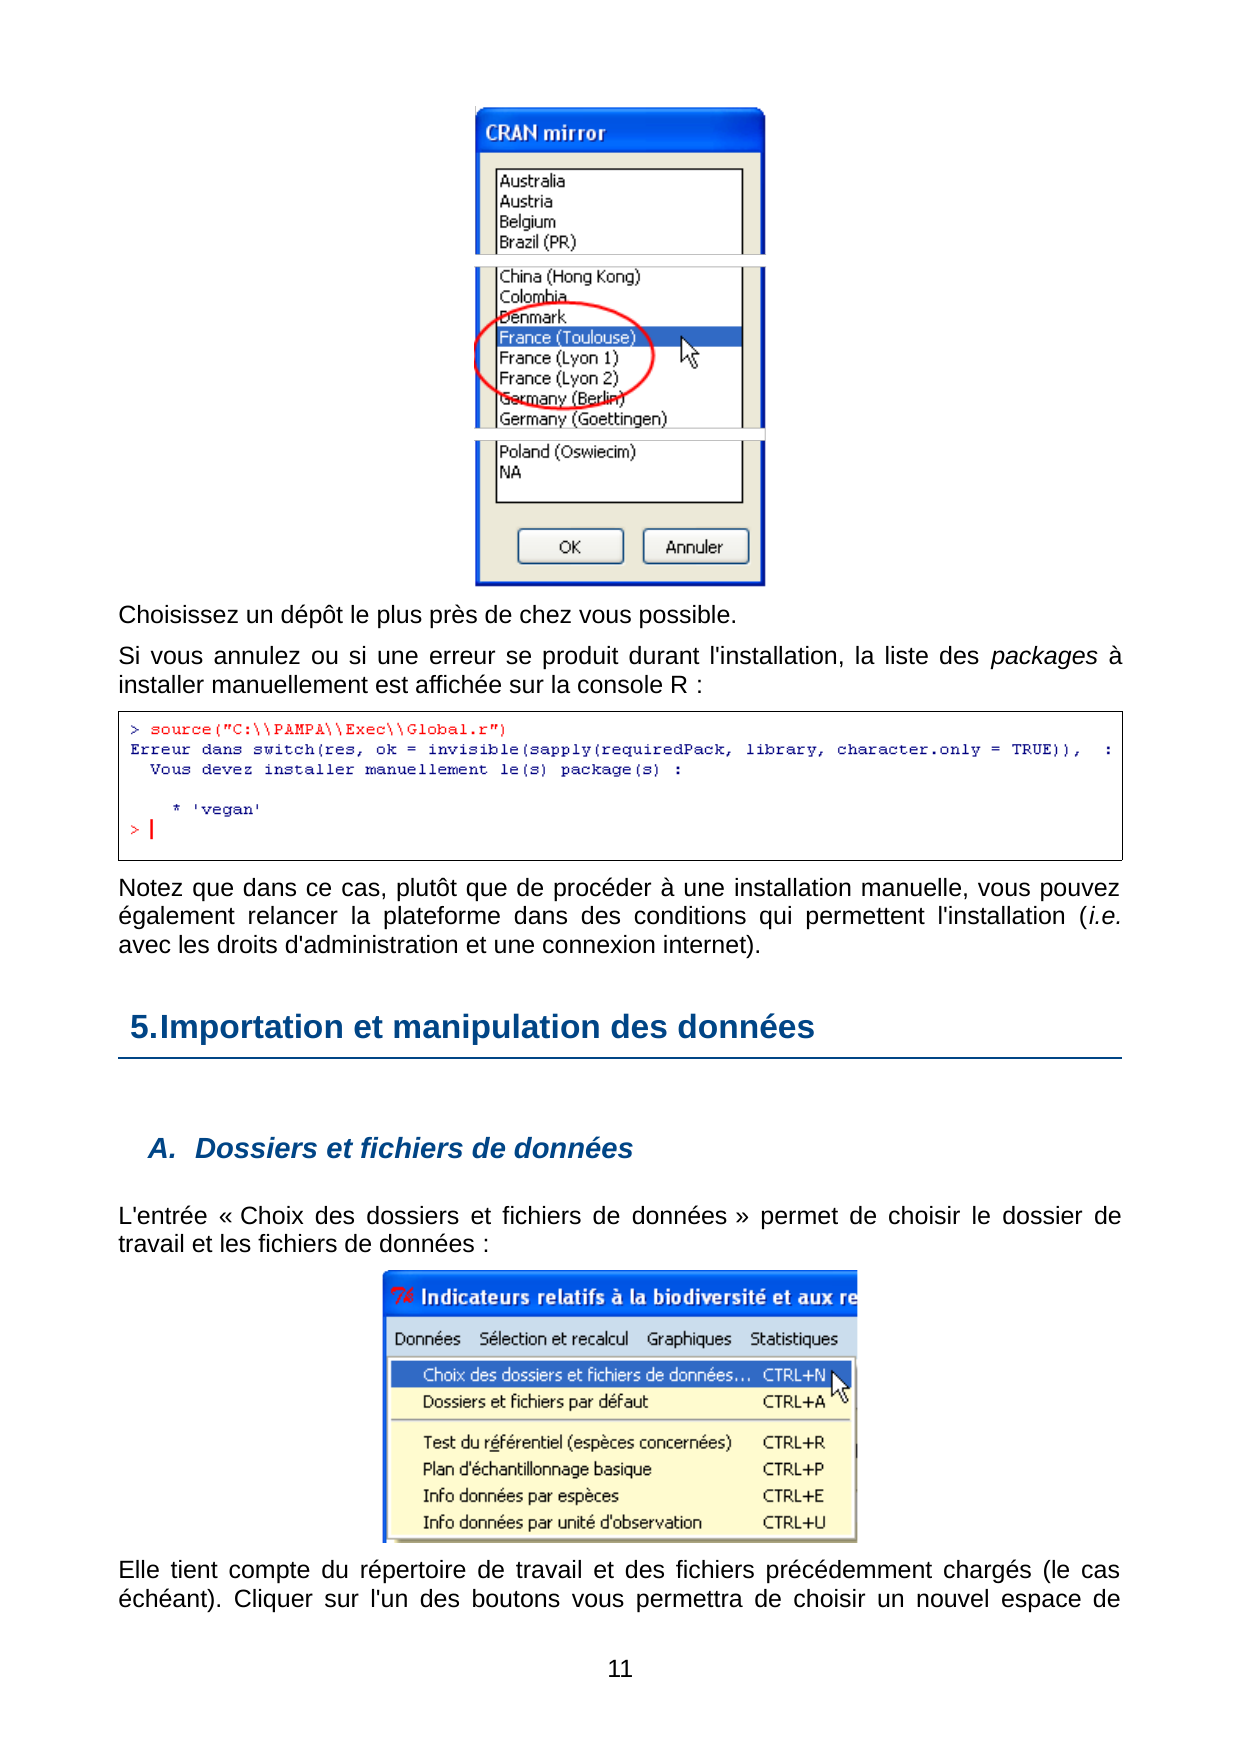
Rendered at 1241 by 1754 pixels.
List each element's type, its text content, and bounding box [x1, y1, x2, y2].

text L'entrée « Choix des dossiers et fichiers de données » permet de choisir le dossier de travail et les fichiers de données : [118, 1201, 1122, 1258]
text Notez que dans ce cas, plutôt que de procéder à une installation manuelle, vous pouvez également relancer la plateforme dans des conditions qui permettent l'installation (i.e. avec les droits d'administration et une connexion internet). [118, 873, 1122, 959]
text Elle tient compte du répertoire de travail et des fichiers précédemment chargés (le cas échéant). Cliquer sur l'un des boutons vous permettra de choisir un nouvel espace de [118, 1555, 1122, 1612]
picture [382, 1270, 858, 1543]
subtitle Dossiers et fichiers de données [148, 1131, 1122, 1165]
subtitle Importation et manipulation des données [118, 995, 1122, 1057]
picture [474, 106, 767, 588]
text Choisissez un dépôt le plus près de chez vous possible. [118, 600, 1122, 629]
picture [121, 713, 1119, 858]
text Si vous annulez ou si une erreur se produit durant l'installation, la liste des packages à installer manuellement est affichée sur la console R : [118, 641, 1122, 698]
